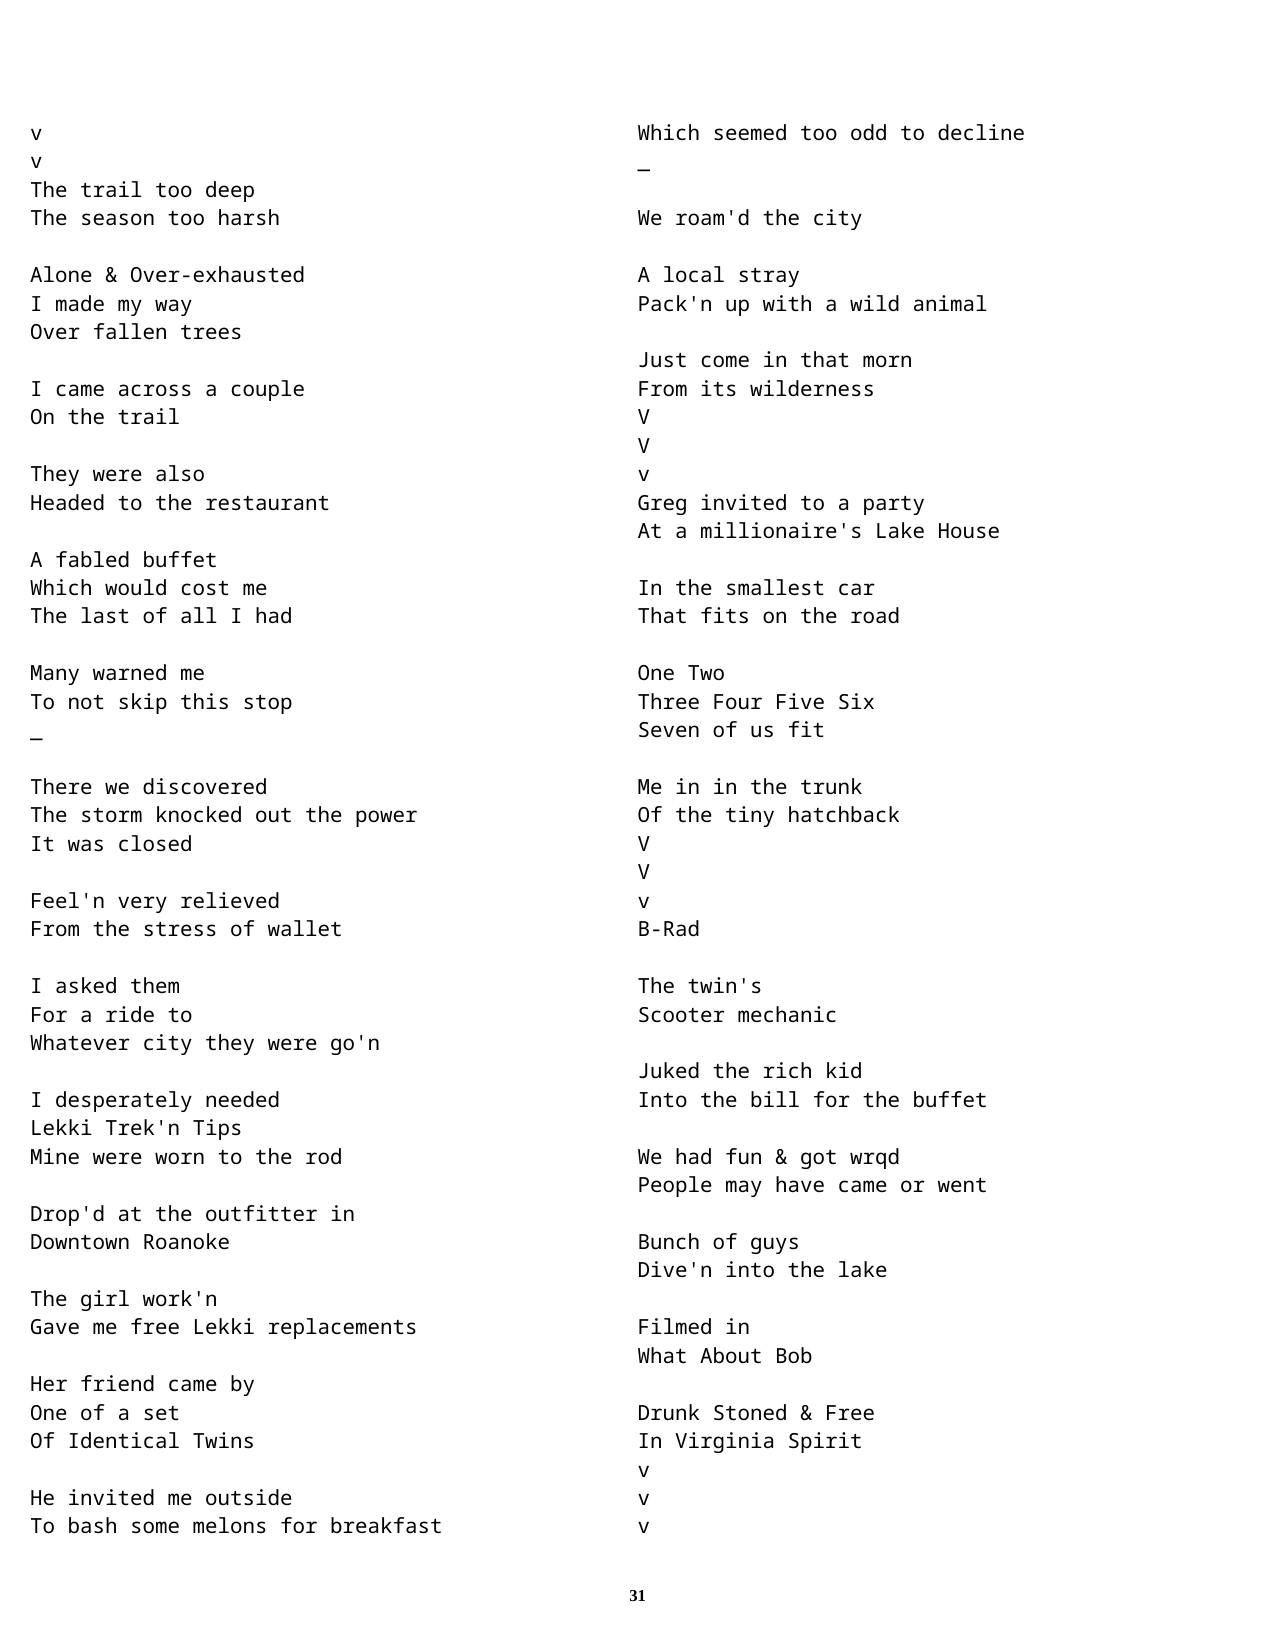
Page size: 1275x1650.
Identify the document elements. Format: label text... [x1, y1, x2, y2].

text A local stray [637, 260, 1245, 289]
text V [637, 857, 1245, 886]
text B-Rad [637, 914, 1245, 943]
text Whatever city they were go'n [30, 1028, 637, 1057]
text Juked the rich kid [637, 1057, 1245, 1085]
text v [637, 1512, 1245, 1540]
text v [637, 459, 1245, 488]
text Alone & Over-exhausted [30, 260, 637, 289]
text We had fun & got wrqd [637, 1142, 1245, 1170]
text The storm knocked out the power [30, 801, 637, 829]
text They were also [30, 459, 637, 488]
text v [637, 1483, 1245, 1512]
text Mine were worn to the rod [30, 1142, 637, 1170]
text It was closed [30, 829, 637, 857]
text Me in in the trunk [637, 772, 1245, 801]
text One of a set [30, 1398, 637, 1426]
text Which would cost me [30, 573, 637, 602]
text Gave me free Lekki replacements [30, 1312, 637, 1341]
text Just come in that morn [637, 346, 1245, 374]
text In Virginia Spirit [637, 1426, 1245, 1455]
text Many warned me [30, 658, 637, 687]
text Over fallen trees [30, 317, 637, 346]
text People may have came or went [637, 1170, 1245, 1199]
text A fabled buffet [30, 545, 637, 573]
text Her friend came by [30, 1369, 637, 1398]
text Drunk Stoned & Free [637, 1398, 1245, 1426]
text Of the tiny hatchback [637, 801, 1245, 829]
text At a millionaire's Lake House [637, 516, 1245, 545]
text Filmed in [637, 1312, 1245, 1341]
text Greg invited to a party [637, 488, 1245, 516]
text Into the bill for the buffet [637, 1085, 1245, 1113]
text The girl work'n [30, 1284, 637, 1312]
text There we discovered [30, 772, 637, 801]
text What About Bob [637, 1341, 1245, 1369]
text Bunch of guys [637, 1227, 1245, 1256]
text To bash some melons for breakfast [30, 1512, 637, 1540]
text v [637, 886, 1245, 914]
text _ [637, 147, 1245, 175]
text The season too harsh [30, 203, 637, 232]
text I asked them [30, 971, 637, 1000]
text Scooter mechanic [637, 1000, 1245, 1028]
text One Two [637, 658, 1245, 687]
text We roam'd the city [637, 203, 1245, 232]
text v [30, 118, 637, 147]
text In the smallest car [637, 573, 1245, 602]
text Drop'd at the outfitter in [30, 1199, 637, 1227]
text From the stress of wallet [30, 914, 637, 943]
text For a ride to [30, 1000, 637, 1028]
text v [637, 1455, 1245, 1483]
text Dive'n into the lake [637, 1256, 1245, 1284]
text Lekki Trek'n Tips [30, 1113, 637, 1142]
text V [637, 829, 1245, 857]
text v [30, 147, 637, 175]
text Downtown Roanoke [30, 1227, 637, 1256]
text That fits on the road [637, 602, 1245, 630]
text Pack'n up with a wild animal [637, 289, 1245, 317]
text Three Four Five Six [637, 687, 1245, 715]
text From its wilderness [637, 374, 1245, 402]
text I desperately needed [30, 1085, 637, 1113]
text V [637, 402, 1245, 431]
text He invited me outside [30, 1483, 637, 1512]
text The twin's [637, 971, 1245, 1000]
text Headed to the restaurant [30, 488, 637, 516]
text I came across a couple [30, 374, 637, 402]
text I made my way [30, 289, 637, 317]
text To not skip this stop [30, 687, 637, 715]
text _ [30, 715, 637, 744]
text The last of all I had [30, 602, 637, 630]
text Feel'n very relieved [30, 886, 637, 914]
text Which seemed too odd to decline [637, 118, 1245, 147]
text The trail too deep [30, 175, 637, 203]
text V [637, 431, 1245, 459]
text On the trail [30, 402, 637, 431]
text Of Identical Twins [30, 1426, 637, 1455]
text Seven of us fit [637, 715, 1245, 744]
